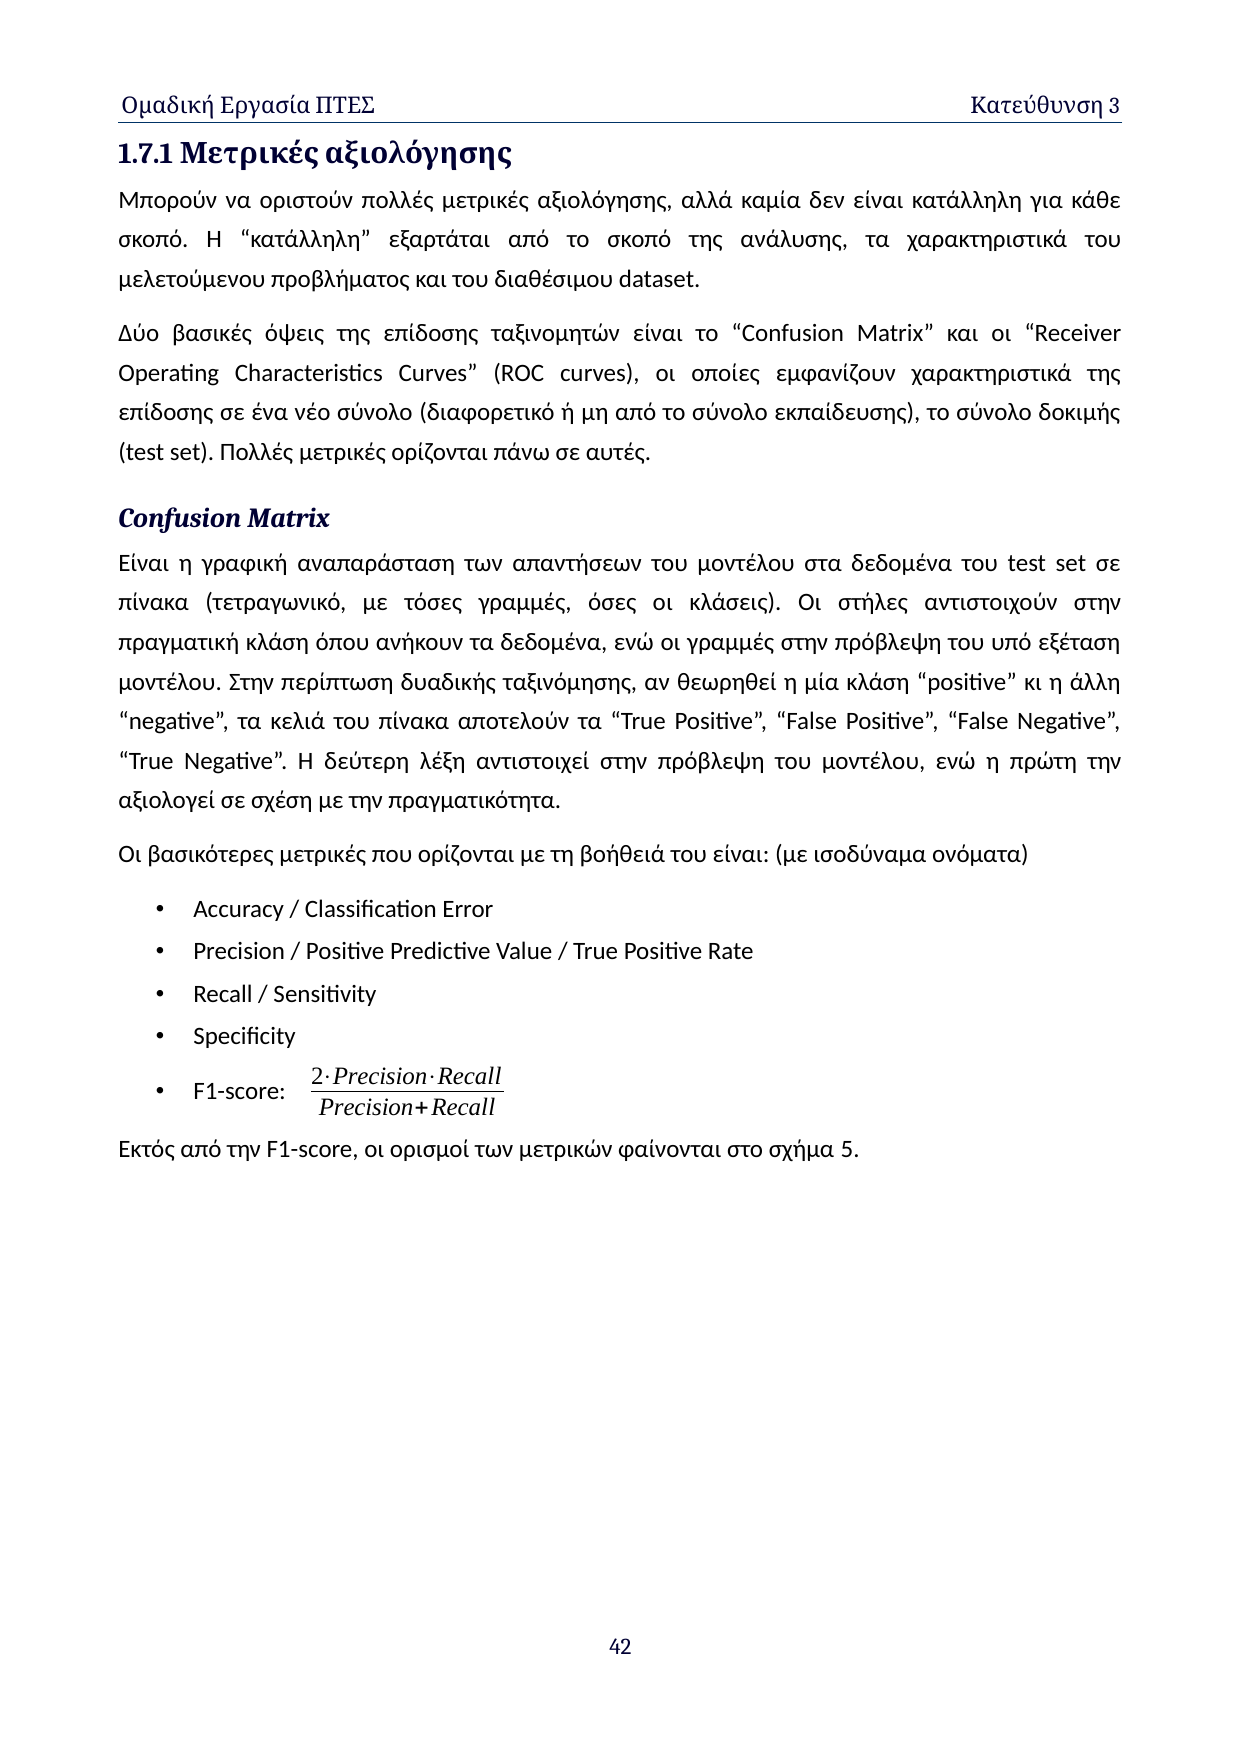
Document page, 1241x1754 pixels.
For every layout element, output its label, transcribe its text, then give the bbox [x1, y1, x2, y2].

list Precision / Positive Predictive Value / True Positive Rate [156, 935, 1122, 966]
subtitle Confusion Matrix [118, 502, 1122, 534]
subtitle Μετρικές αξιολόγησης [118, 137, 1122, 171]
list Specificity [156, 1020, 1122, 1051]
list Accuracy / Classification Error [156, 893, 1122, 923]
text Μπορούν να οριστούν πολλές μετρικές αξιολόγησης, αλλά καμία δεν είναι κατάλληλη για κάθε σκοπό. Η “κατάλληλη” εξαρτάται από το σκοπό της ανάλυσης, τα χαρακτηριστικά του μελετούμενου προβλήματος και του διαθέσιμου dataset. [118, 184, 1122, 293]
text Οι βασικότερες μετρικές που ορίζονται με τη βοήθειά του είναι: (με ισοδύναμα ονόματα) [118, 838, 1122, 869]
list Recall / Sensitivity [156, 978, 1122, 1008]
text Εκτός από την F1-score, οι ορισμοί των μετρικών φαίνονται στο σχήμα 5. [118, 1134, 1122, 1164]
text Δύο βασικές όψεις της επίδοσης ταξινομητών είναι το “Confusion Matrix” και οι “Receiver Operating Characteristics Curves” (ROC curves), οι οποίες εμφανίζουν χαρακτηριστικά της επίδοσης σε ένα νέο σύνολο (διαφορετικό ή μη από το σύνολο εκπαίδευσης), το σύνολο δοκιμής (test set). Πολλές μετρικές ορίζονται πάνω σε αυτές. [118, 317, 1122, 466]
text Είναι η γραφική αναπαράσταση των απαντήσεων του μοντέλου στα δεδομένα του test set σε πίνακα (τετραγωνικό, με τόσες γραμμές, όσες οι κλάσεις). Οι στήλες αντιστοιχούν στην πραγματική κλάση όπου ανήκουν τα δεδομένα, ενώ οι γραμμές στην πρόβλεψη του υπό εξέταση μοντέλου. Στην περίπτωση δυαδικής ταξινόμησης, αν θεωρηθεί η μία κλάση “positive” κι η άλλη “negative”, τα κελιά του πίνακα αποτελούν τα “True Positive”, “False Positive”, “False Negative”, “True Negative”. Η δεύτερη λέξη αντιστοιχεί στην πρόβλεψη του μοντέλου, ενώ η πρώτη την αξιολογεί σε σχέση με την πραγματικότητα. [118, 547, 1122, 815]
list F1-score: [156, 1063, 1122, 1122]
